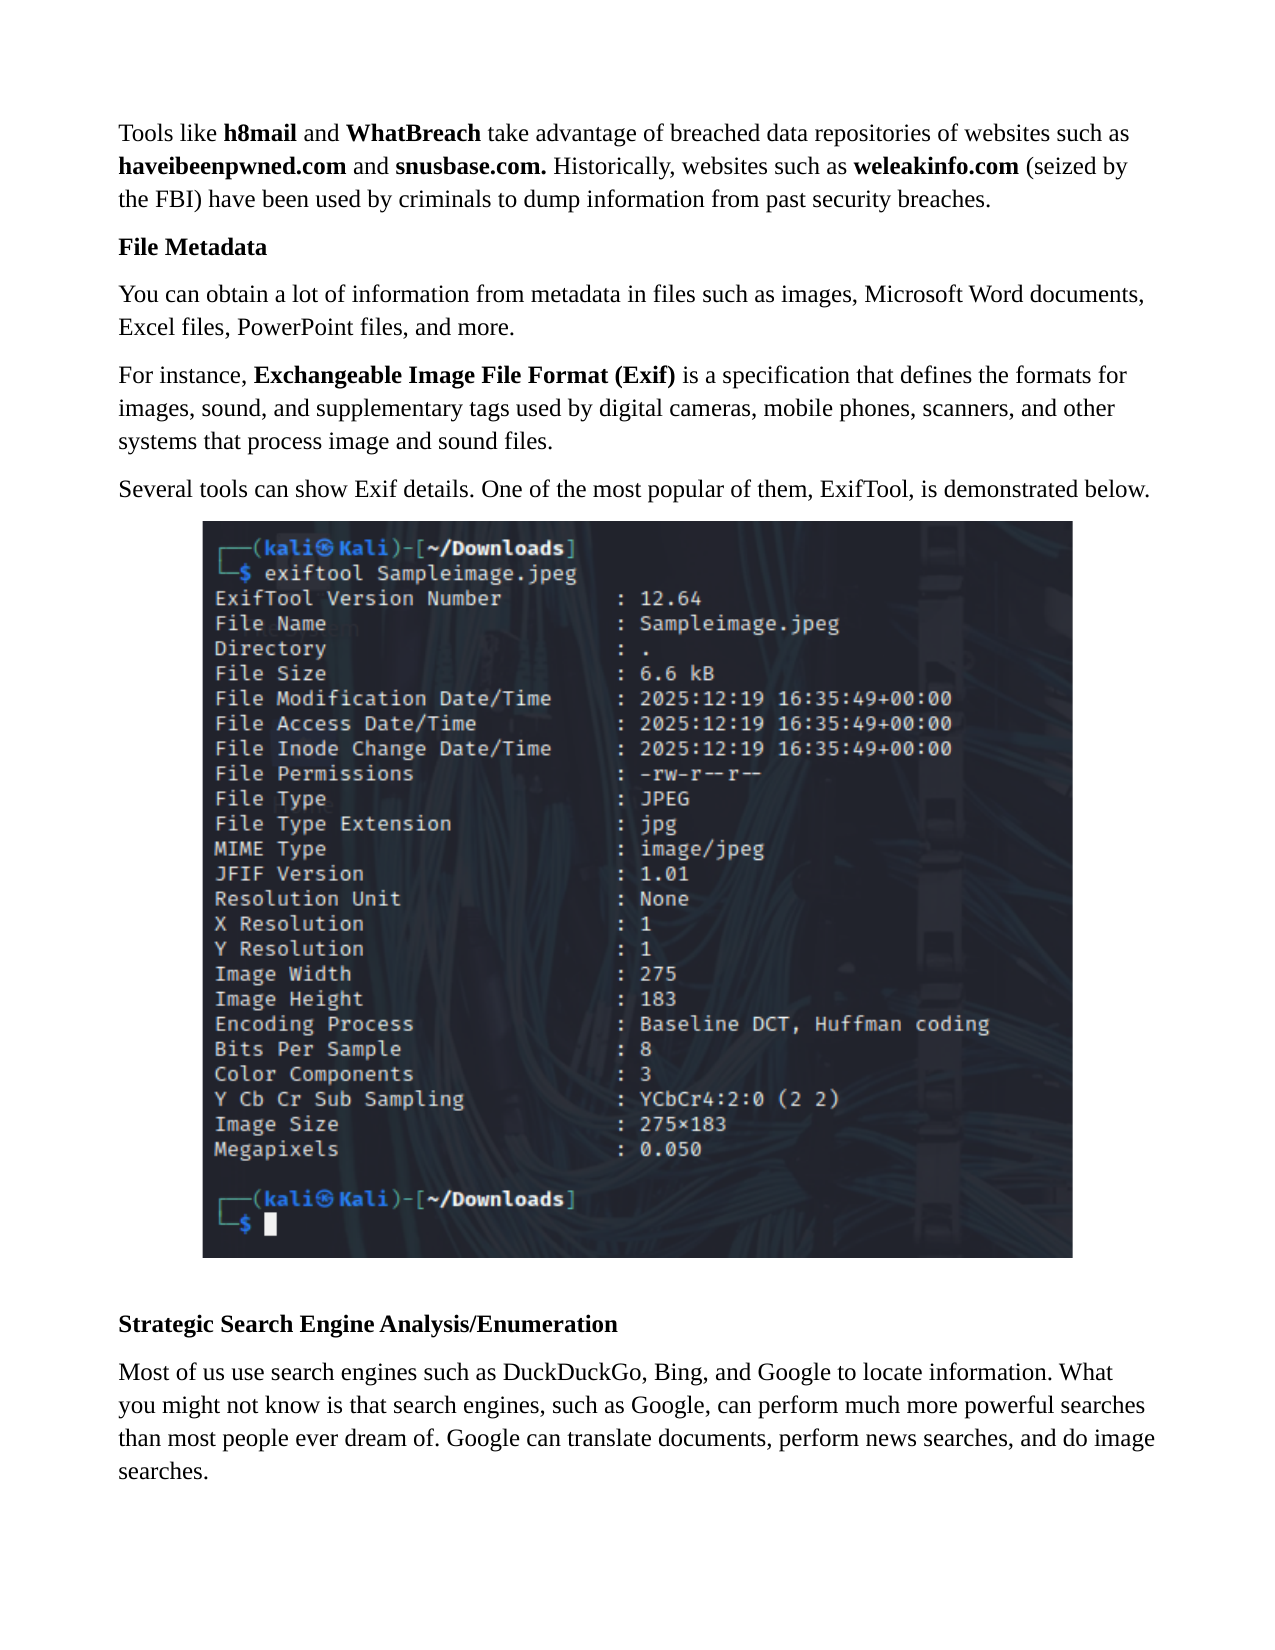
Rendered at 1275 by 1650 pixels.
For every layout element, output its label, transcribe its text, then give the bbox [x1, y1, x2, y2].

text Most of us use search engines such as DuckDuckGo, Bing, and Google to locate information. What you might not know is that search engines, such as Google, can perform much more powerful searches than most people ever dream of. Google can translate documents, perform news searches, and do image searches. [118, 1357, 1157, 1484]
text For instance, Exchangeable Image File Format (Exif) is a specification that defines the formats for images, sound, and supplementary tags used by digital cameras, mobile phones, scanners, and other systems that process image and sound files. [118, 360, 1157, 455]
text Strategic Search Engine Analysis/Enumeration [118, 1309, 1157, 1338]
text You can obtain a lot of information from metadata in files such as images, Microsoft Word documents, Excel files, PowerPoint files, and more. [118, 279, 1157, 341]
text Several tools can show Exif details. One of the most popular of them, ExifTool, is demonstrated below. [118, 474, 1157, 502]
text File Metadata [118, 232, 1157, 261]
text Tools like h8mail and WhatBreach take advantage of breached data repositories of websites such as haveibeenpwned.com and snusbase.com. Historically, websites such as weleakinfo.com (seized by the FBI) have been used by criminals to dump information from past security breaches. [118, 118, 1157, 213]
picture [202, 521, 1073, 1258]
